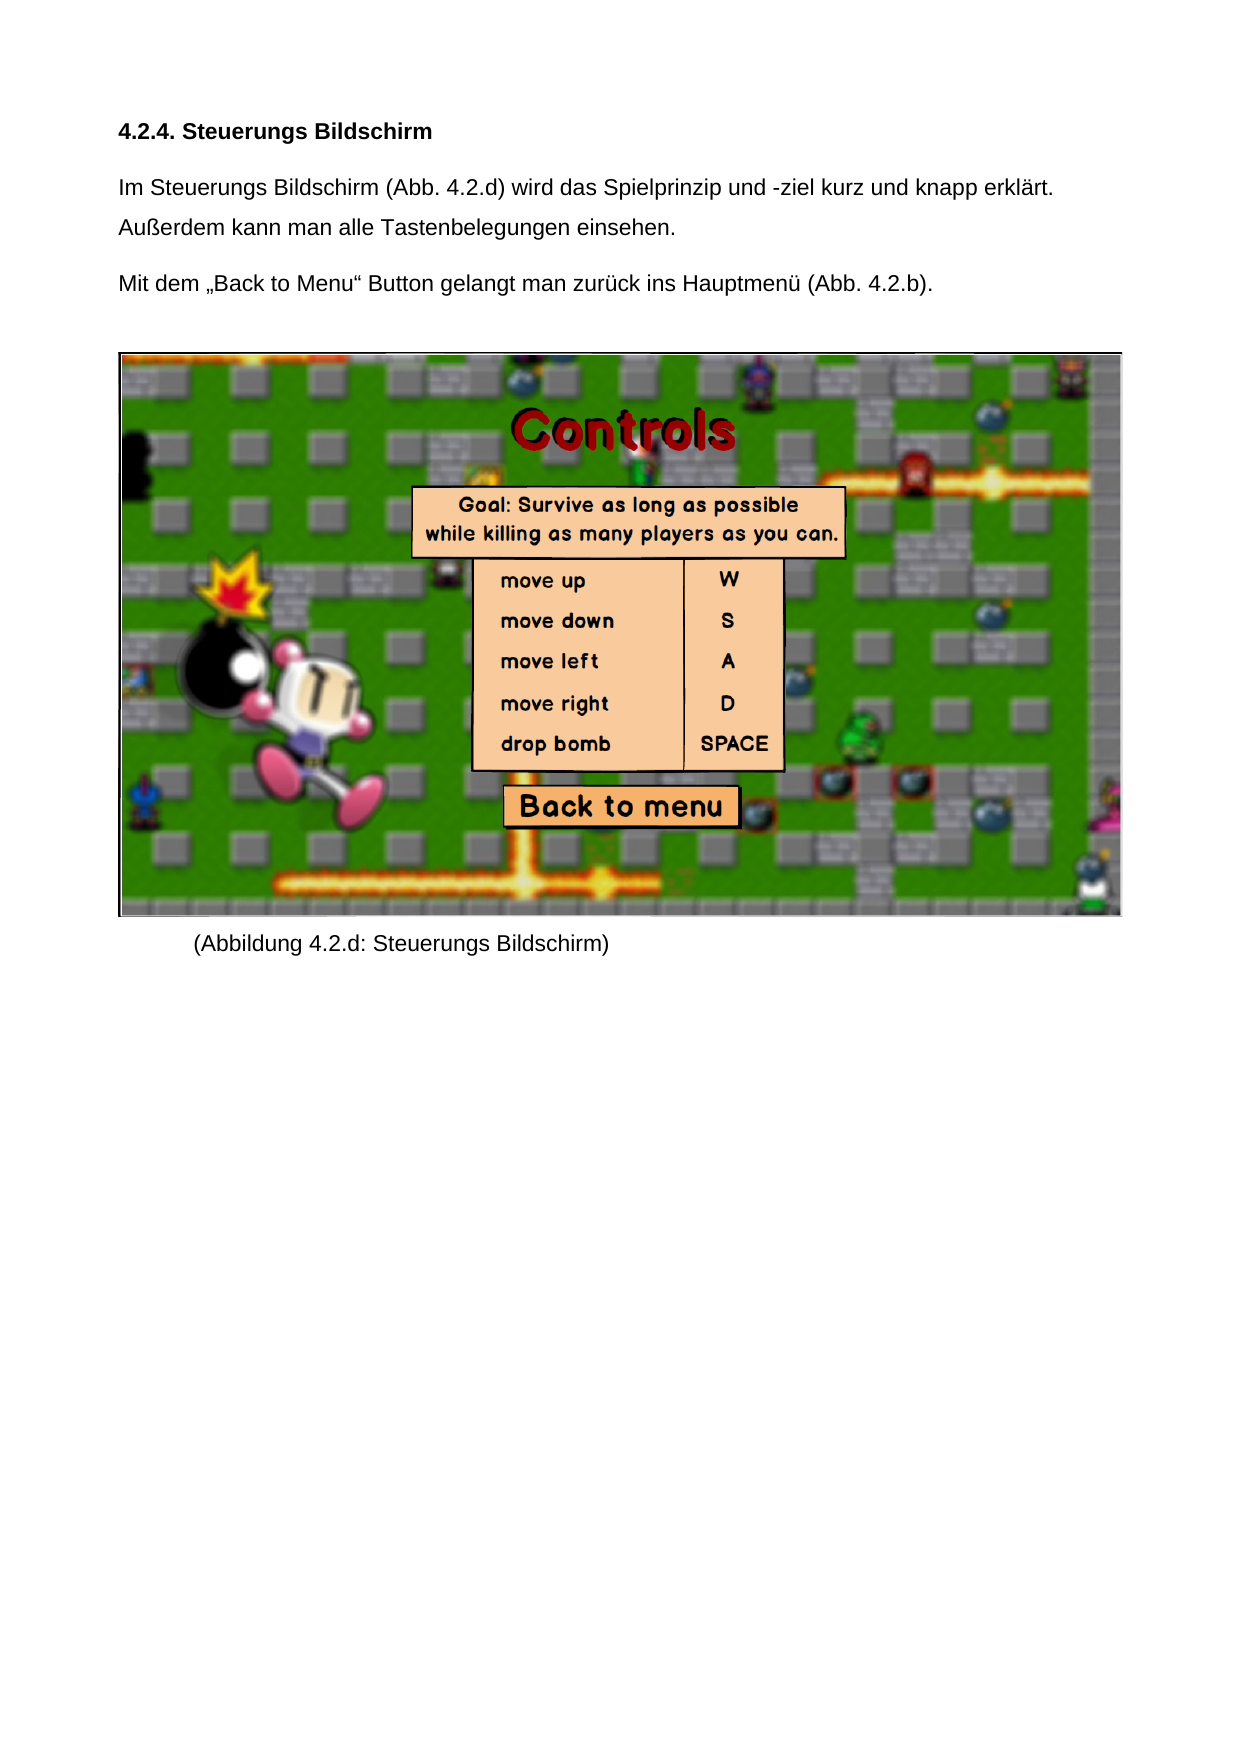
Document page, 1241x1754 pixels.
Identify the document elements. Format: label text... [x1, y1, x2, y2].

text [118, 326, 1122, 352]
text Im Steuerungs Bildschirm (Abb. 4.2.d) wird das Spielprinzip und -ziel kurz und knapp erklärt. Außerdem kann man alle Tastenbelegungen einsehen. [118, 174, 1122, 240]
text Mit dem „Back to Menu“ Button gelangt man zurück ins Hauptmenü (Abb. 4.2.b). [118, 270, 1122, 296]
text (Abbildung 4.2.d: Steuerungs Bildschirm) [118, 917, 1122, 956]
text 4.2.4. Steuerungs Bildschirm [118, 118, 1122, 144]
